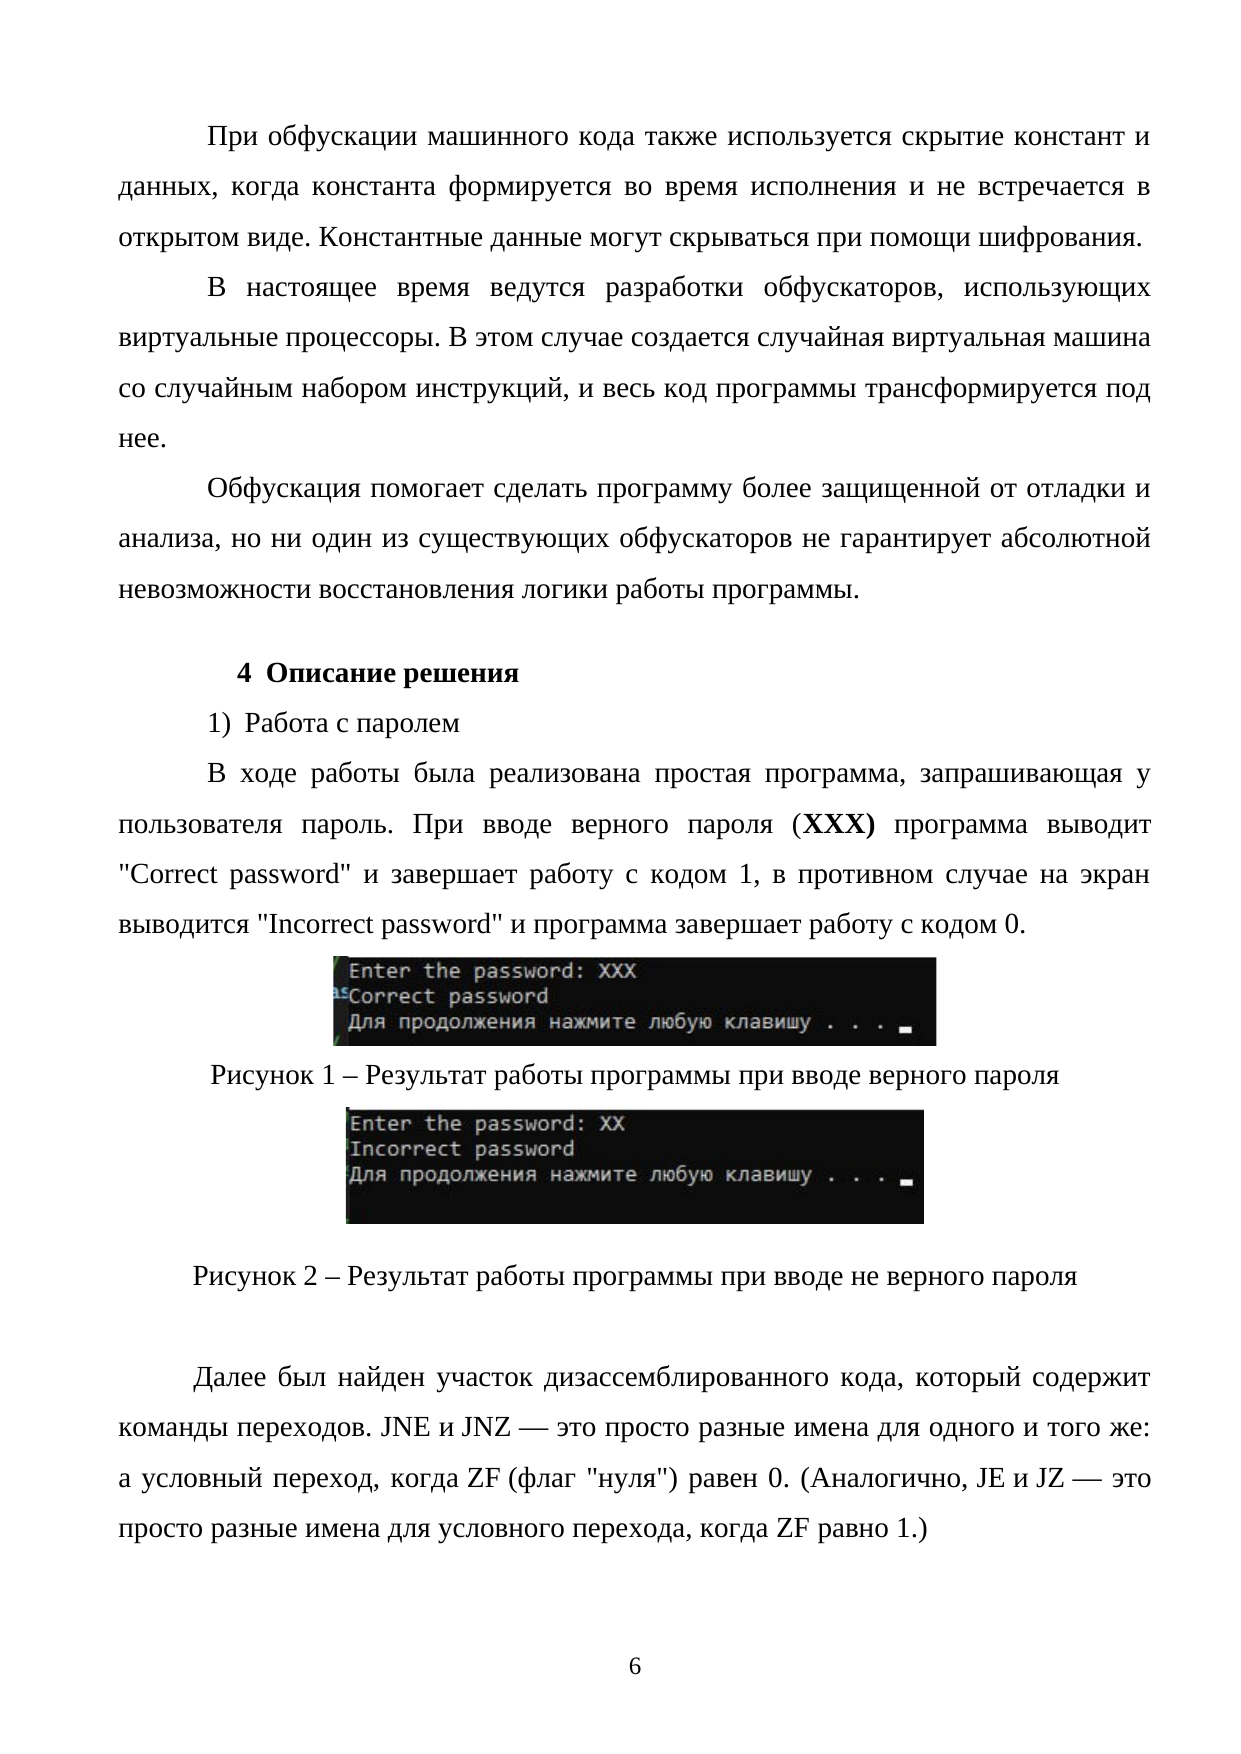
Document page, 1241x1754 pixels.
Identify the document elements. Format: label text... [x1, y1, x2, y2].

text В ходе работы была реализована простая программа, запрашивающая у пользователя пароль. При вводе верного пароля (XXX) программа выводит "Correct password" и завершает работу с кодом 1, в противном случае на экран выводится "Incorrect password" и программа завершает работу с кодом 0. [118, 755, 1152, 940]
text В настоящее время ведутся разработки обфускаторов, использующих виртуальные процессоры. В этом случае создается случайная виртуальная машина со случайным набором инструкций, и весь код программы трансформируется под нее. [118, 269, 1152, 453]
text Обфускация помогает сделать программу более защищенной от отладки и анализа, но ни один из существующих обфускаторов не гарантирует абсолютной невозможности восстановления логики работы программы. [118, 470, 1152, 604]
text Рисунок 1 – Результат работы программы при вводе верного пароля [118, 1057, 1152, 1091]
text При обфускации машинного кода также используется скрытие констант и данных, когда константа формируется во время исполнения и не встречается в открытом виде. Константные данные могут скрываться при помощи шифрования. [118, 118, 1152, 252]
picture [333, 956, 937, 1046]
list Работа с паролем [207, 705, 1152, 739]
picture [345, 1107, 924, 1224]
text Далее был найден участок дизассемблированного кода, который содержит команды переходов. JNE и JNZ — это просто разные имена для одного и того же: a условный переход, когда ZF (флаг "нуля") равен 0. (Аналогично, JE и JZ — это просто разные имена для условного перехода, когда ZF равно 1.) [118, 1359, 1152, 1544]
list Описание решения [193, 655, 1152, 688]
text Рисунок 2 – Результат работы программы при вводе не верного пароля [118, 1258, 1152, 1292]
